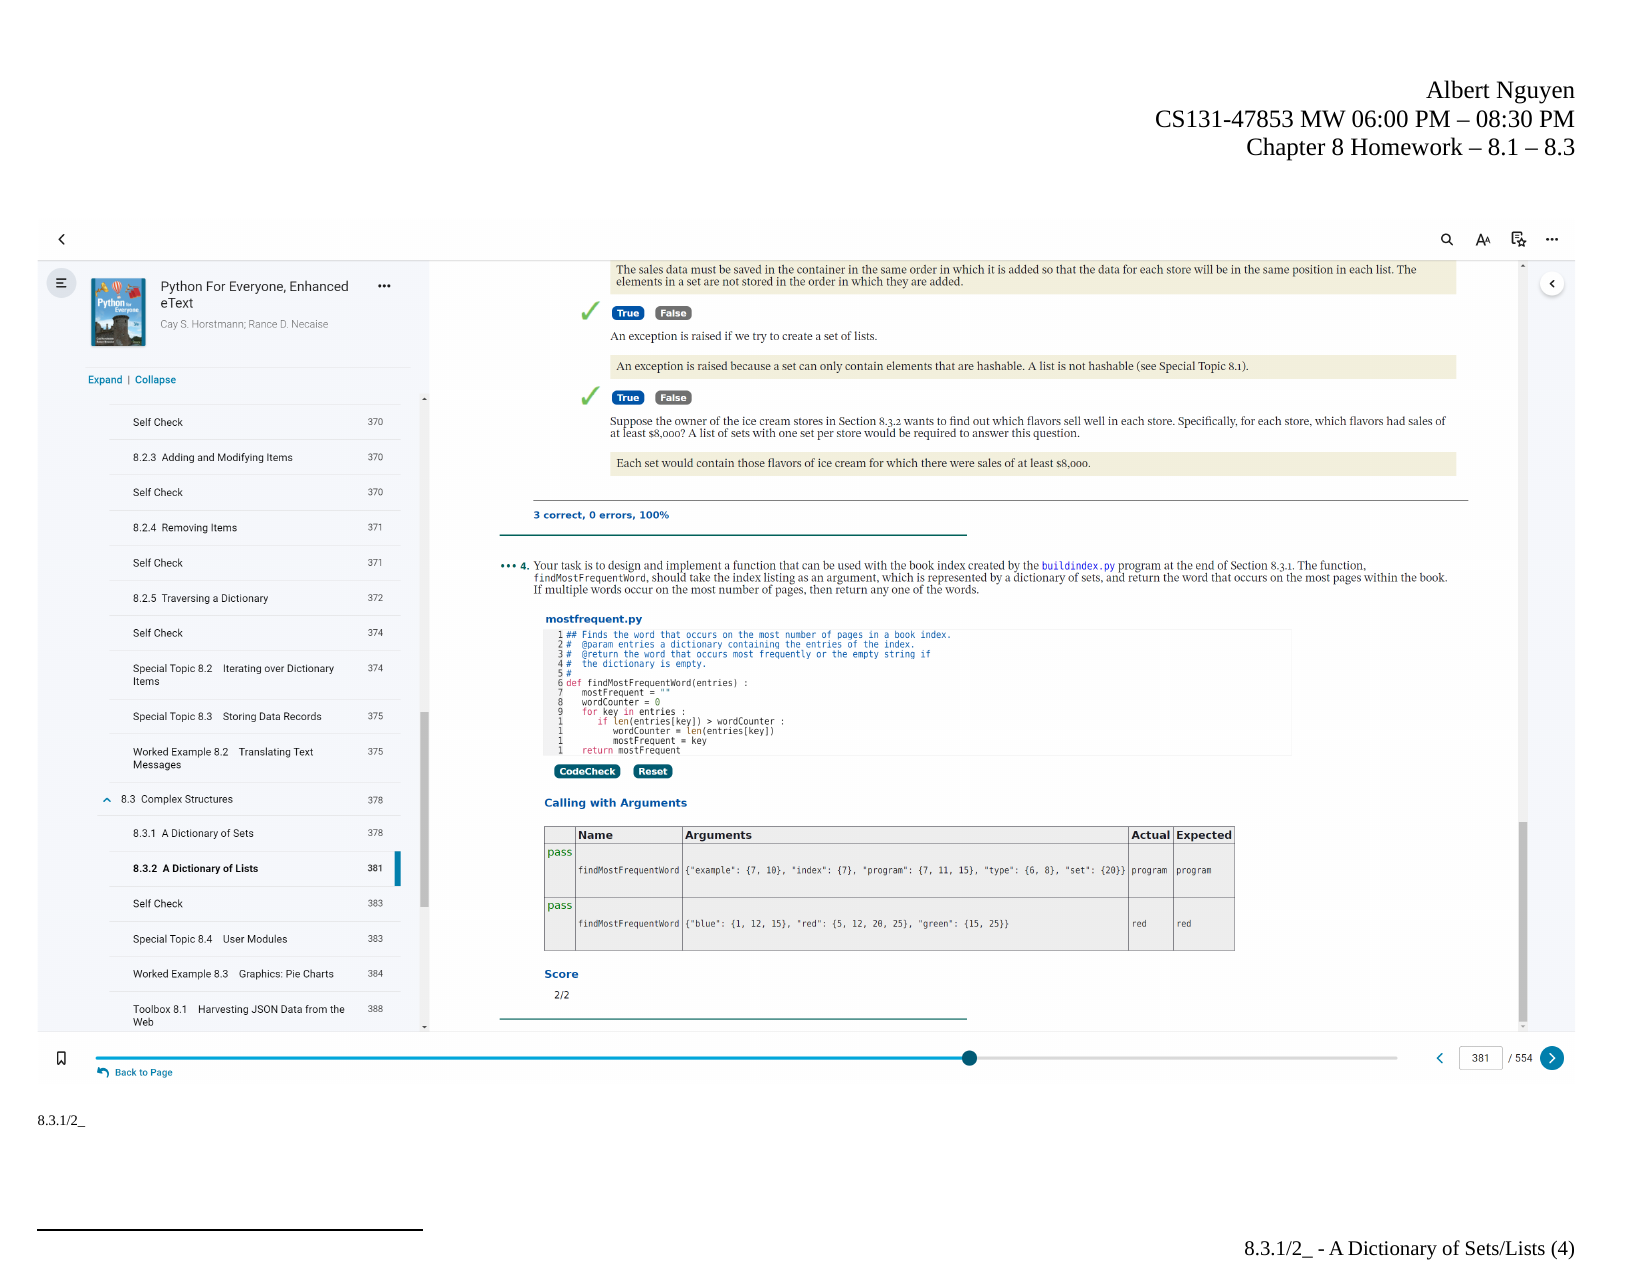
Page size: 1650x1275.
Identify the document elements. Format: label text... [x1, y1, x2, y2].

picture [37, 218, 1575, 1084]
text - A Dictionary of Sets/Lists (4) [37, 1236, 1575, 1260]
